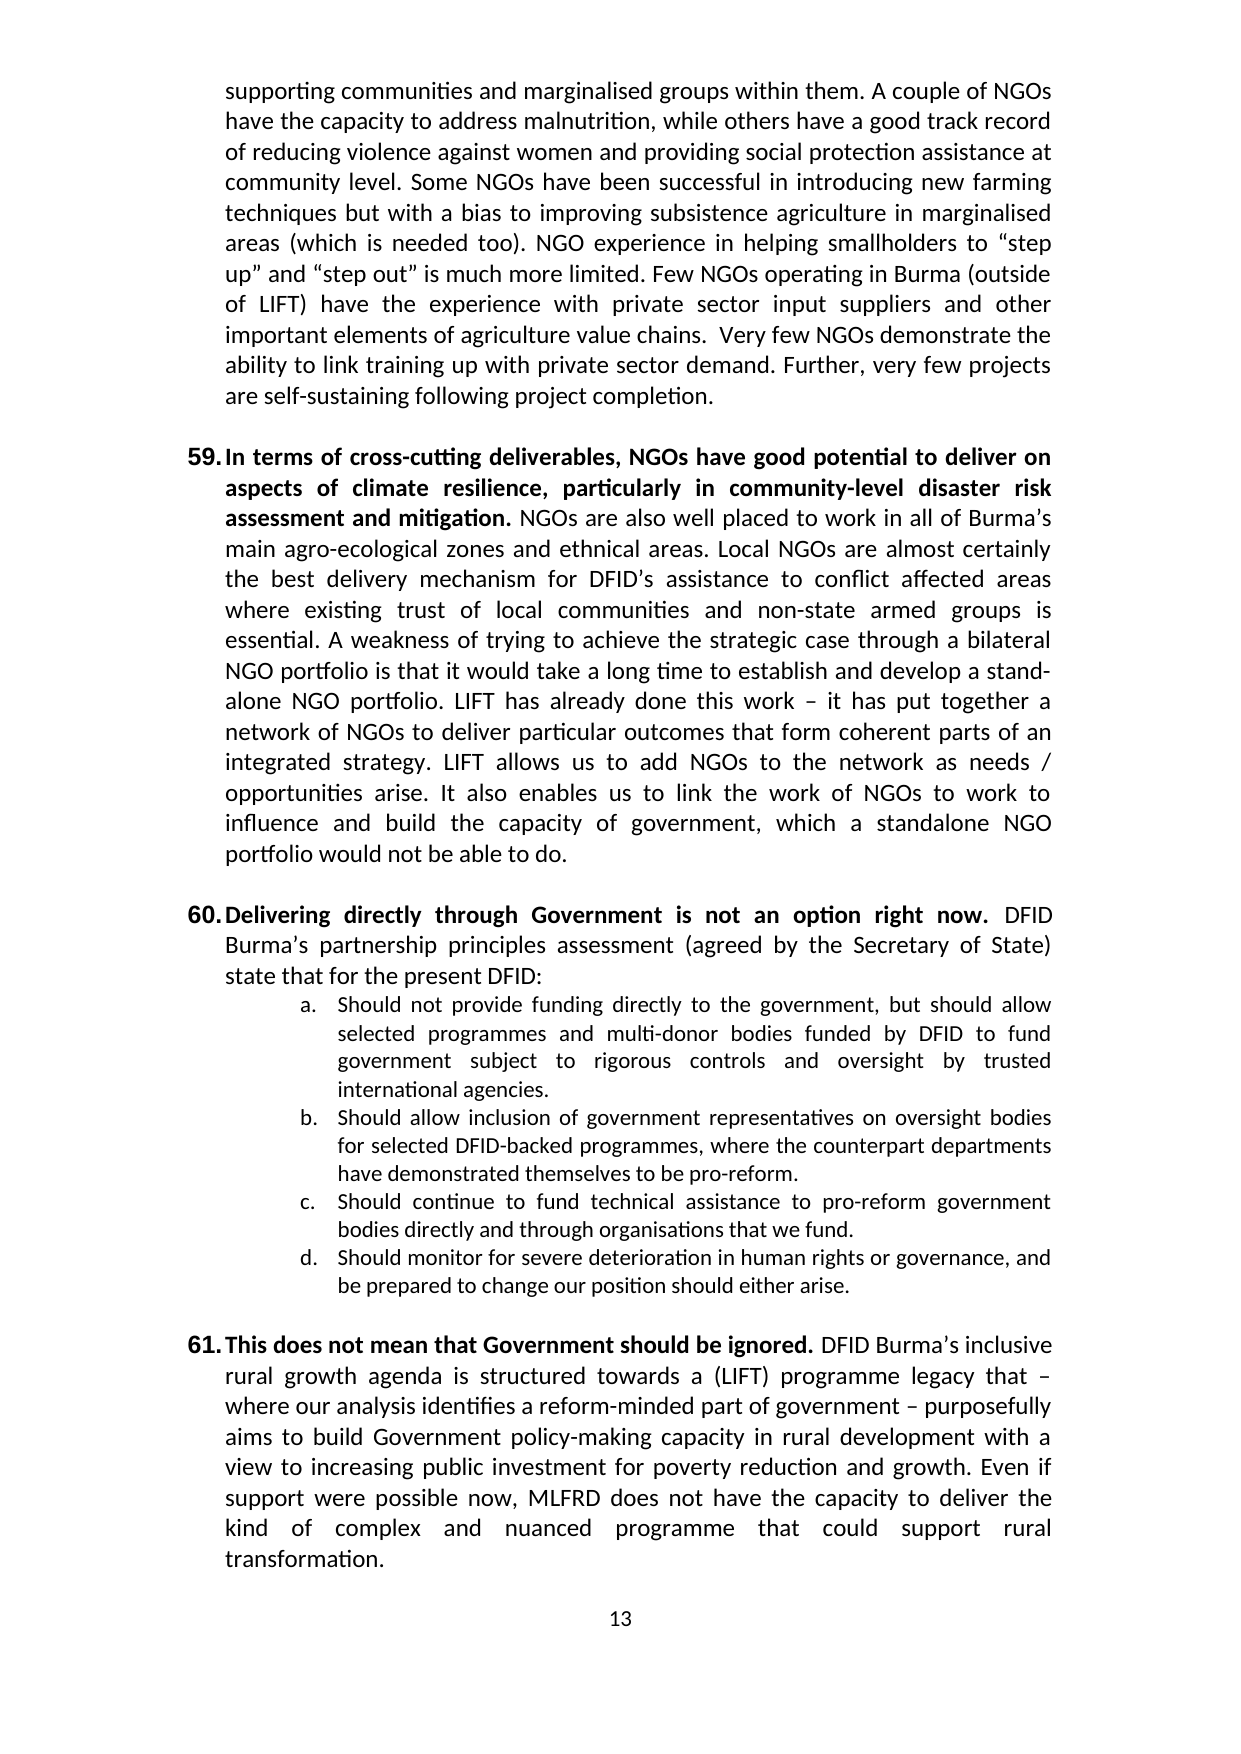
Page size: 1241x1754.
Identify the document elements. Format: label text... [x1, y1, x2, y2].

list In terms of cross-cutting deliverables, NGOs have good potential to deliver on aspects of climate resilience, particularly in community-level disaster risk assessment and mitigation. NGOs are also well placed to work in all of Burma’s main agro-ecological zones and ethnical areas. Local NGOs are almost certainly the best delivery mechanism for DFID’s assistance to conflict affected areas where existing trust of local communities and non-state armed groups is essential. A weakness of trying to achieve the strategic case through a bilateral NGO portfolio is that it would take a long time to establish and develop a stand-alone NGO portfolio. LIFT has already done this work – it has put together a network of NGOs to deliver particular outcomes that form coherent parts of an integrated strategy. LIFT allows us to add NGOs to the network as needs / opportunities arise. It also enables us to link the work of NGOs to work to influence and build the capacity of government, which a standalone NGO portfolio would not be able to do. [187, 441, 1053, 868]
list Should monitor for severe deterioration in human rights or governance, and be prepared to change our position should either arise. [300, 1243, 1053, 1299]
list supporting communities and marginalised groups within them. A couple of NGOs have the capacity to address malnutrition, while others have a good track record of reducing violence against women and providing social protection assistance at community level. Some NGOs have been successful in introducing new farming techniques but with a bias to improving subsistence agriculture in marginalised areas (which is needed too). NGO experience in helping smallholders to “step up” and “step out” is much more limited. Few NGOs operating in Burma (outside of LIFT) have the experience with private sector input suppliers and other important elements of agriculture value chains. Very few NGOs demonstrate the ability to link training up with private sector demand. Further, very few projects are self-sustaining following project completion. [187, 75, 1053, 411]
list Should continue to fund technical assistance to pro-reform government bodies directly and through organisations that we fund. [300, 1187, 1053, 1243]
subtitle This does not mean that Government should be ignored. DFID Burma’s inclusive rural growth agenda is structured towards a (LIFT) programme legacy that – where our analysis identifies a reform-minded part of government – purposefully aims to build Government policy-making capacity in rural development with a view to increasing public investment for poverty reduction and growth. Even if support were possible now, MLFRD does not have the capacity to deliver the kind of complex and nuanced programme that could support rural transformation. [187, 1329, 1053, 1573]
list Delivering directly through Government is not an option right now. DFID Burma’s partnership principles assessment (agreed by the Secretary of State) state that for the present DFID: [187, 899, 1053, 991]
list Should not provide funding directly to the government, but should allow selected programmes and multi-donor bodies funded by DFID to fund government subject to rigorous controls and oversight by trusted international agencies. [300, 991, 1053, 1103]
list Should allow inclusion of government representatives on oversight bodies for selected DFID-backed programmes, where the counterpart departments have demonstrated themselves to be pro-reform. [300, 1103, 1053, 1187]
